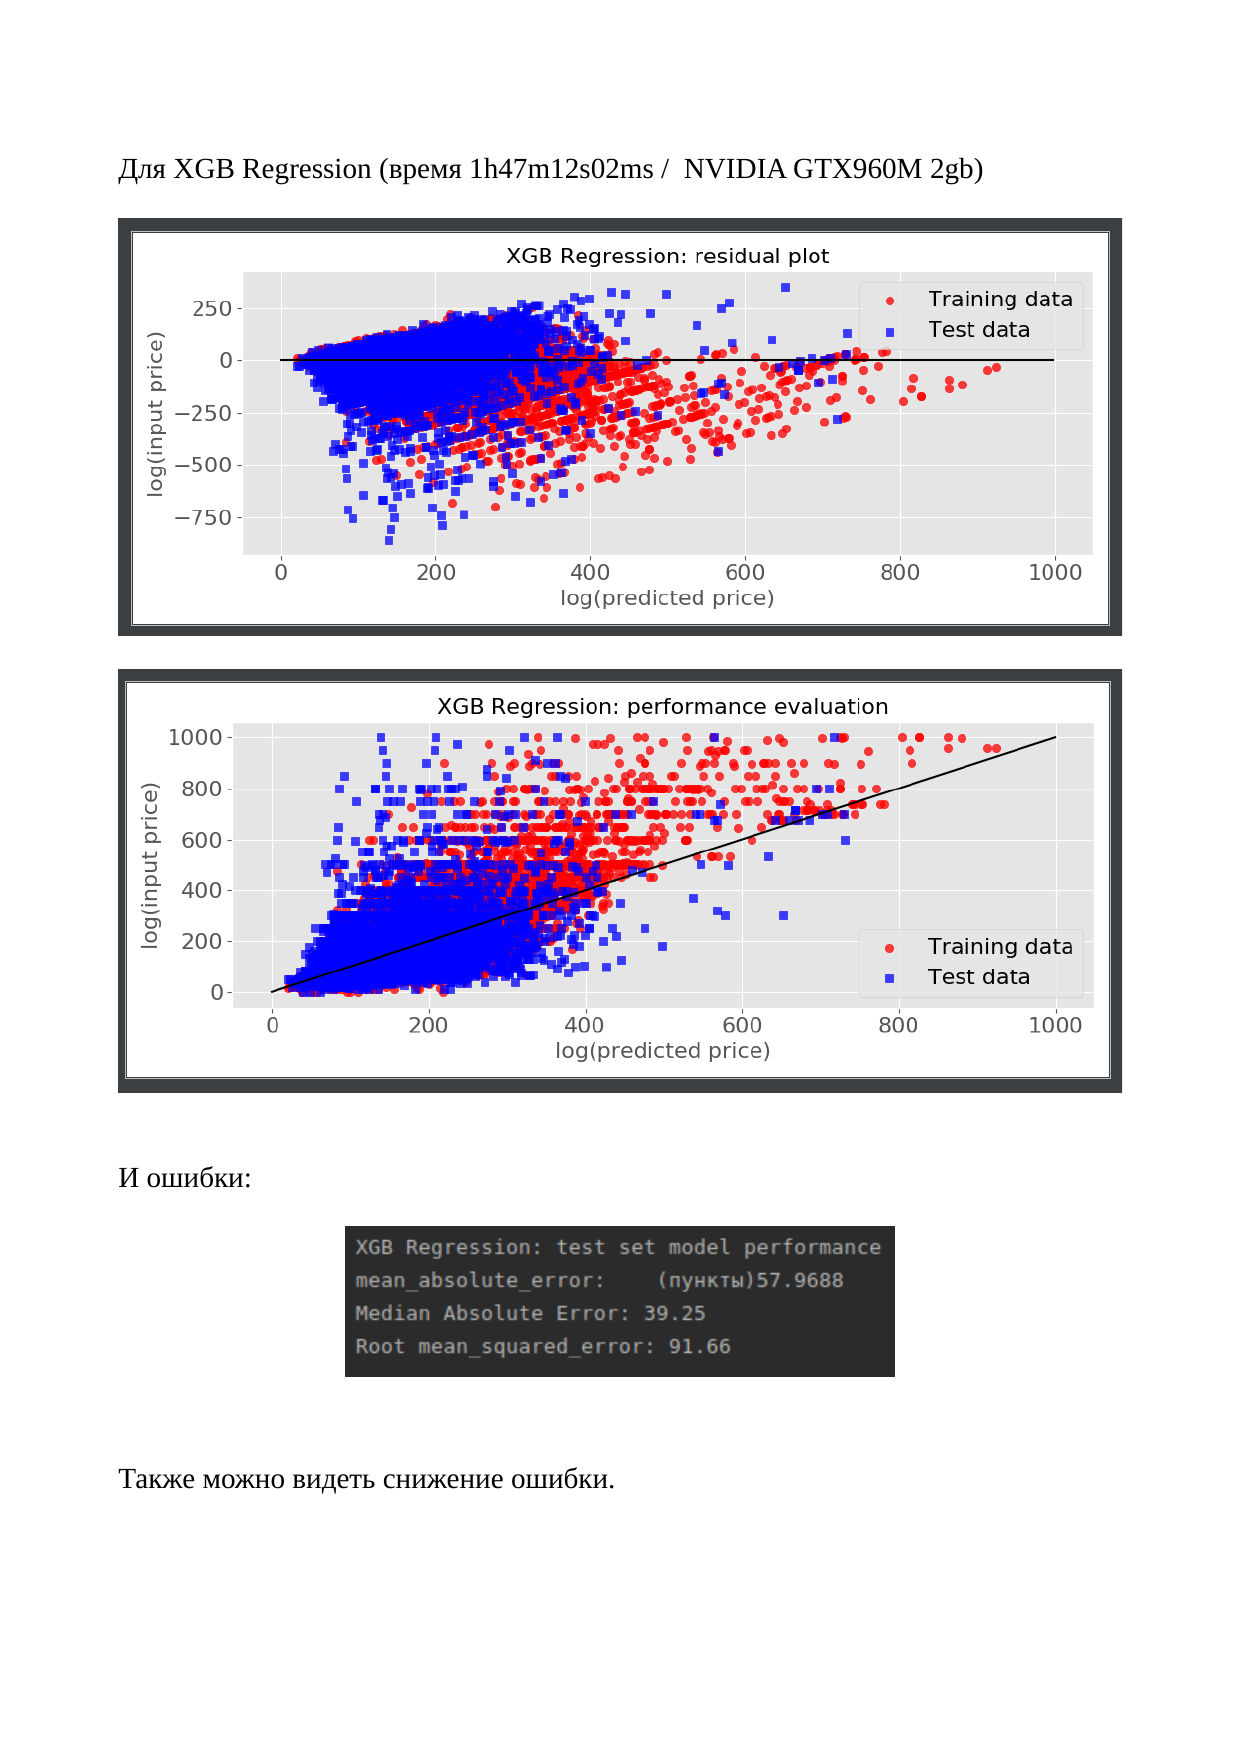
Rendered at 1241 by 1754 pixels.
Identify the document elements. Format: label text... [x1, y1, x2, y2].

picture [118, 669, 1123, 1093]
picture [345, 1226, 895, 1377]
text Для XGB Regression (время 1h47m12s02ms / NVIDIA GTX960M 2gb) [118, 152, 1122, 185]
text Также можно видеть снижение ошибки. [118, 1462, 1122, 1495]
text И ошибки: [118, 1160, 1122, 1193]
picture [118, 218, 1123, 636]
